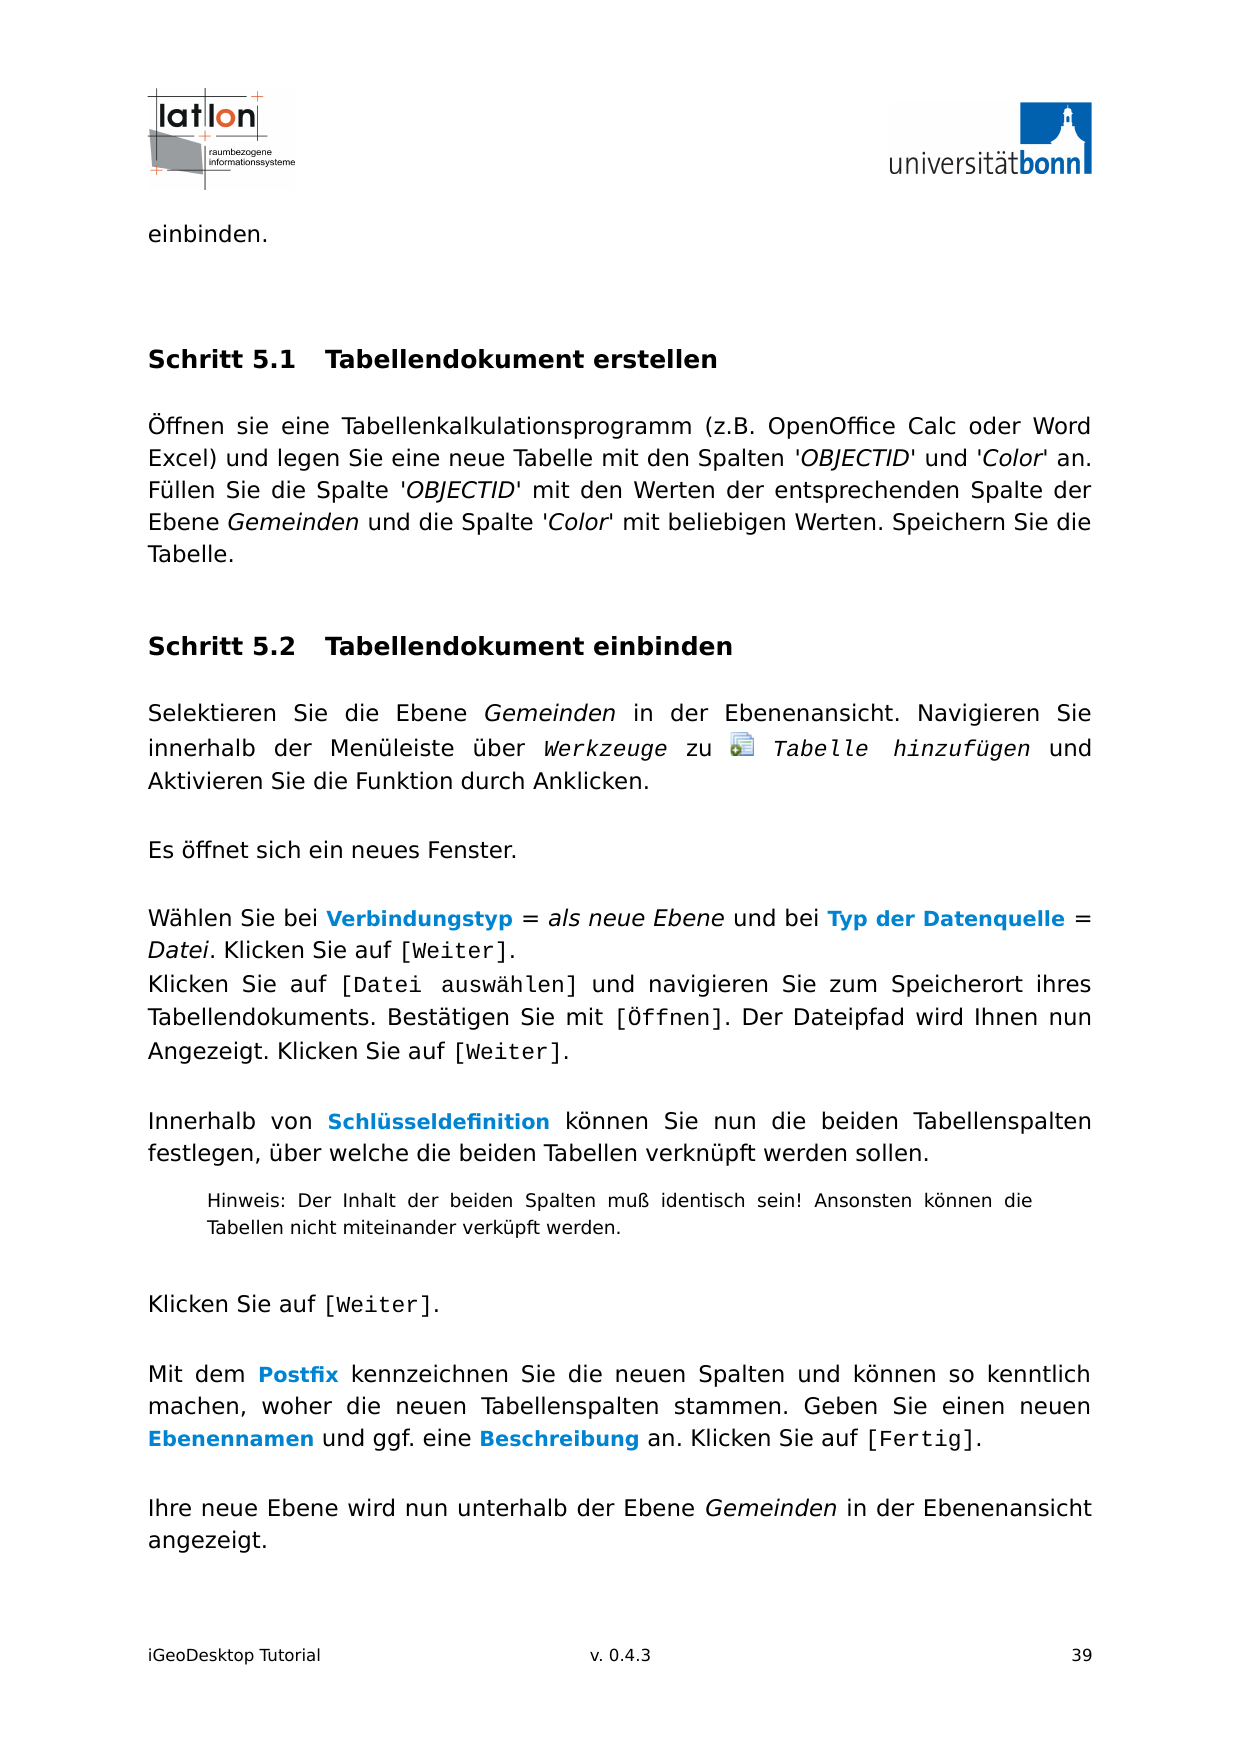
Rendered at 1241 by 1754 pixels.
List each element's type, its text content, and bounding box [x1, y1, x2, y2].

text Es öffnet sich ein neues Fenster. [148, 837, 1092, 863]
picture [730, 732, 754, 756]
subtitle Tabellendokument einbinden [148, 633, 1092, 662]
subtitle Tabellendokument erstellen [148, 345, 1092, 374]
picture [889, 102, 1093, 174]
text Klicken Sie auf [Weiter]. [148, 1291, 1092, 1319]
text Ihre neue Ebene wird nun unterhalb der Ebene Gemeinden in der Ebenenansicht angezeigt. [148, 1496, 1092, 1554]
text Mit dem Postfix kennzeichnen Sie die neuen Spalten und können so kenntlich machen, woher die neuen Tabellenspalten stammen. Geben Sie einen neuen Ebenennamen und ggf. eine Beschreibung an. Klicken Sie auf [Fertig]. [148, 1361, 1092, 1453]
text Hinweis: Der Inhalt der beiden Spalten muß identisch sein! Ansonsten können die Tabellen nicht miteinander verküpft werden. [207, 1191, 1033, 1239]
text Innerhalb von Schlüsseldefinition können Sie nun die beiden Tabellenspalten festlegen, über welche die beiden Tabellen verknüpft werden sollen. [148, 1108, 1092, 1167]
picture [147, 88, 295, 190]
text Selektieren Sie die Ebene Gemeinden in der Ebenenansicht. Navigieren Sie innerhalb der Menüleiste über Werkzeuge zu Tabelle hinzufügen und Aktivieren Sie die Funktion durch Anklicken. [148, 701, 1092, 795]
text einbinden. [148, 221, 1092, 280]
text Öffnen sie eine Tabellenkalkulationsprogramm (z.B. OpenOffice Calc oder Word Excel) und legen Sie eine neue Tabelle mit den Spalten 'OBJECTID' und 'Color' an. Füllen Sie die Spalte 'OBJECTID' mit den Werten der entsprechenden Spalte der Ebene Gemeinden und die Spalte 'Color' mit beliebigen Werten. Speichern Sie die Tabelle. [148, 413, 1092, 568]
text Wählen Sie bei Verbindungstyp = als neue Ebene und bei Typ der Datenquelle = Datei. Klicken Sie auf [Weiter]. Klicken Sie auf [Datei auswählen] und navigieren Sie zum Speicherort ihres Tabellendokuments. Bestätigen Sie mit [Öffnen]. Der Dateipfad wird Ihnen nun Angezeigt. Klicken Sie auf [Weiter]. [148, 906, 1092, 1066]
